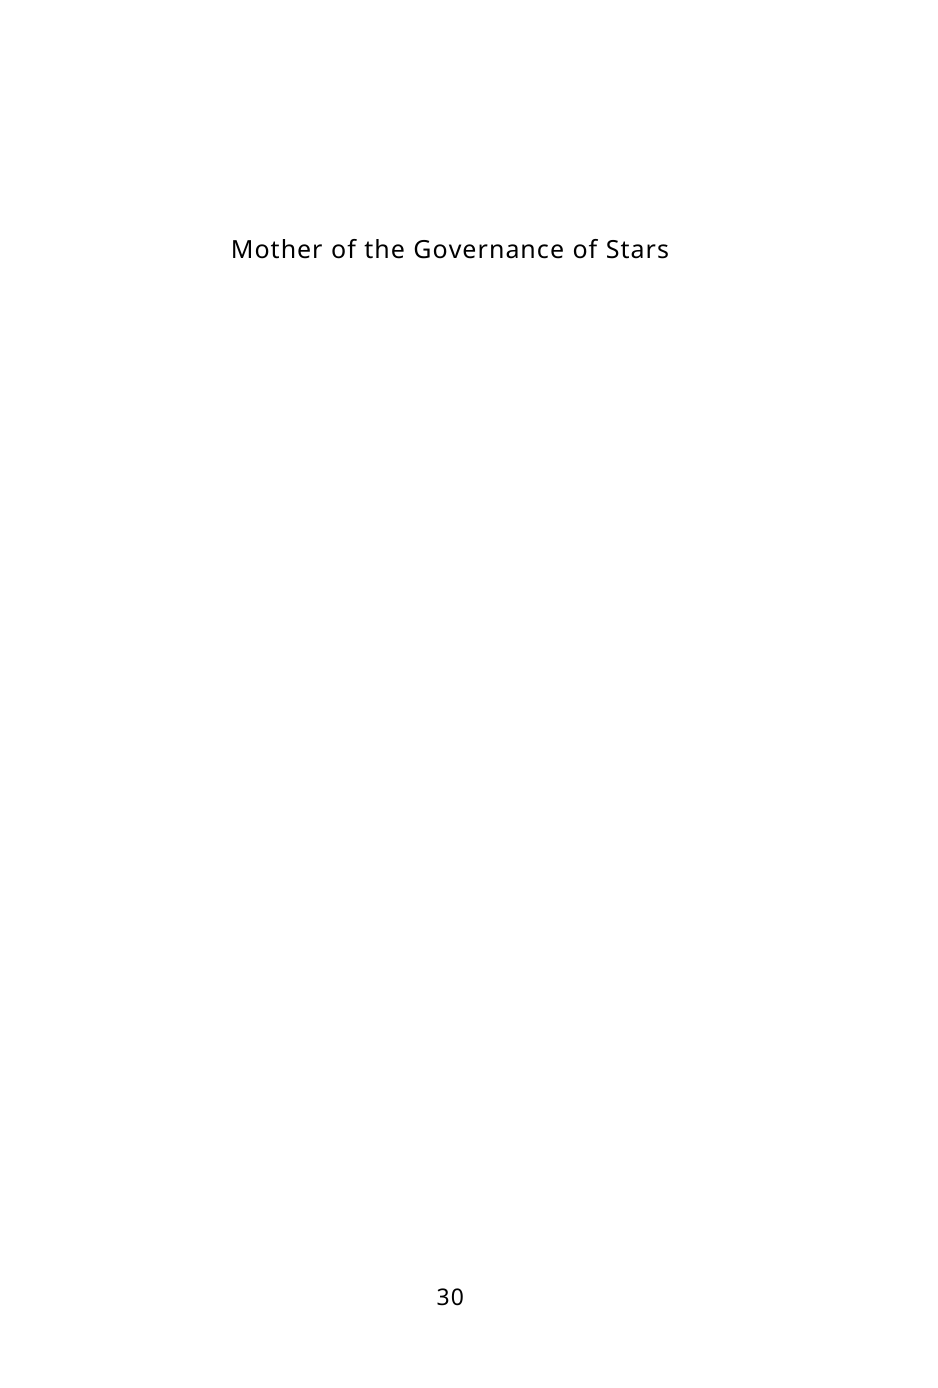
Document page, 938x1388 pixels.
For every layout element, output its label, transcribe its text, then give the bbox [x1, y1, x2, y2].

text Mother of the Governance of Stars [75, 231, 825, 265]
